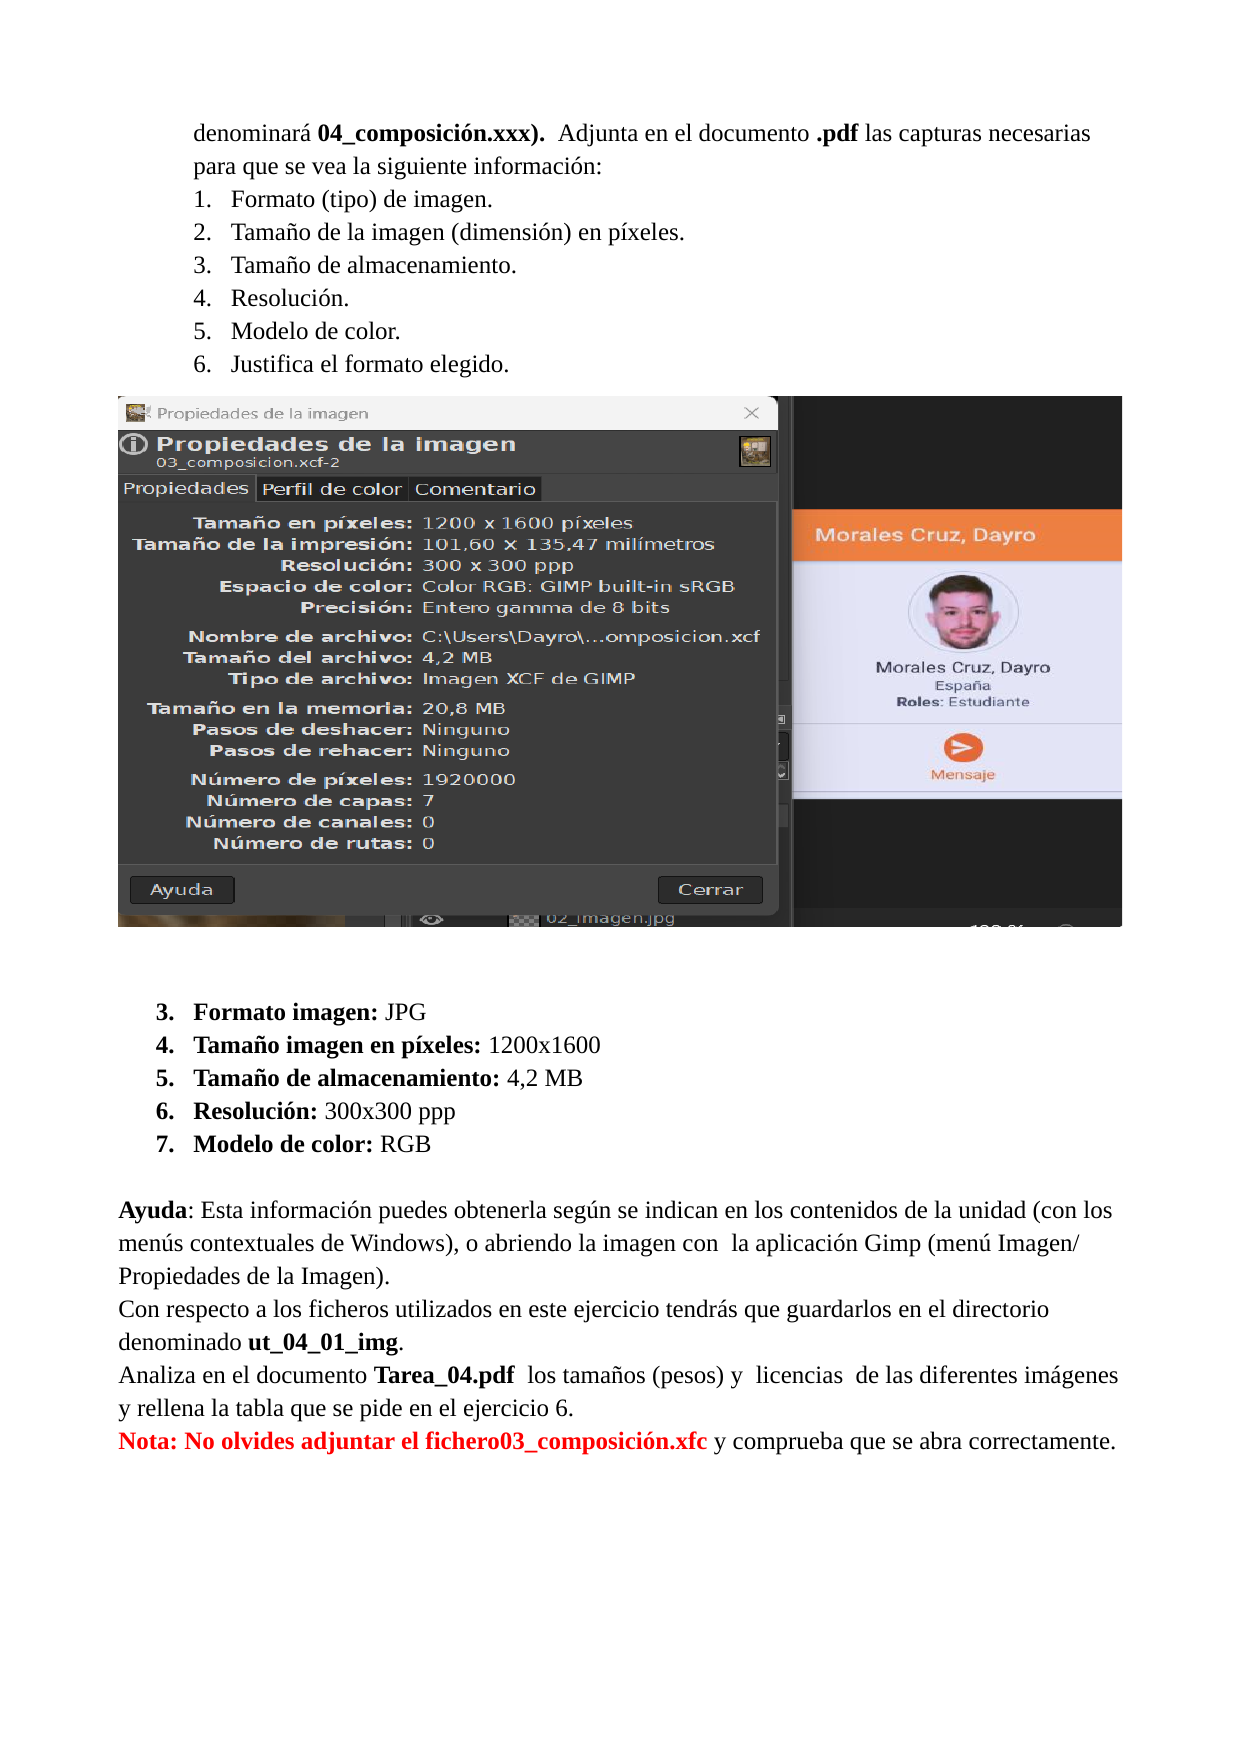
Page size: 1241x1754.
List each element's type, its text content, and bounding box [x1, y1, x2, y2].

text Analiza en el documento Tarea_04.pdf los tamaños (pesos) y licencias de las diferentes imágenes y rellena la tabla que se pide en el ejercicio 6. [118, 1360, 1122, 1422]
list Modelo de color. [193, 316, 1122, 345]
list denominará 04_composición.xxx). Adjunta en el documento .pdf las capturas necesarias para que se vea la siguiente información: [156, 118, 1122, 180]
text Ayuda: Esta información puedes obtenerla según se indican en los contenidos de la unidad (con los menús contextuales de Windows), o abriendo la imagen con la aplicación Gimp (menú Imagen/ Propiedades de la Imagen). [118, 1195, 1122, 1290]
list Tamaño de almacenamiento. [193, 250, 1122, 279]
picture [118, 396, 1123, 927]
list Justifica el formato elegido. [193, 349, 1122, 378]
list Resolución. [193, 283, 1122, 312]
text Con respecto a los ficheros utilizados en este ejercicio tendrás que guardarlos en el directorio denominado ut_04_01_img. [118, 1294, 1122, 1356]
list Resolución: 300x300 ppp [156, 1096, 1122, 1125]
list Tamaño de la imagen (dimensión) en píxeles. [193, 217, 1122, 246]
list Formato (tipo) de imagen. [193, 184, 1122, 213]
list Formato imagen: JPG [156, 997, 1122, 1026]
list Tamaño imagen en píxeles: 1200x1600 [156, 1030, 1122, 1059]
text Nota: No olvides adjuntar el fichero03_composición.xfc y comprueba que se abra correctamente. [118, 1426, 1122, 1455]
list Tamaño de almacenamiento: 4,2 MB [156, 1063, 1122, 1092]
list Modelo de color: RGB [156, 1129, 1122, 1158]
